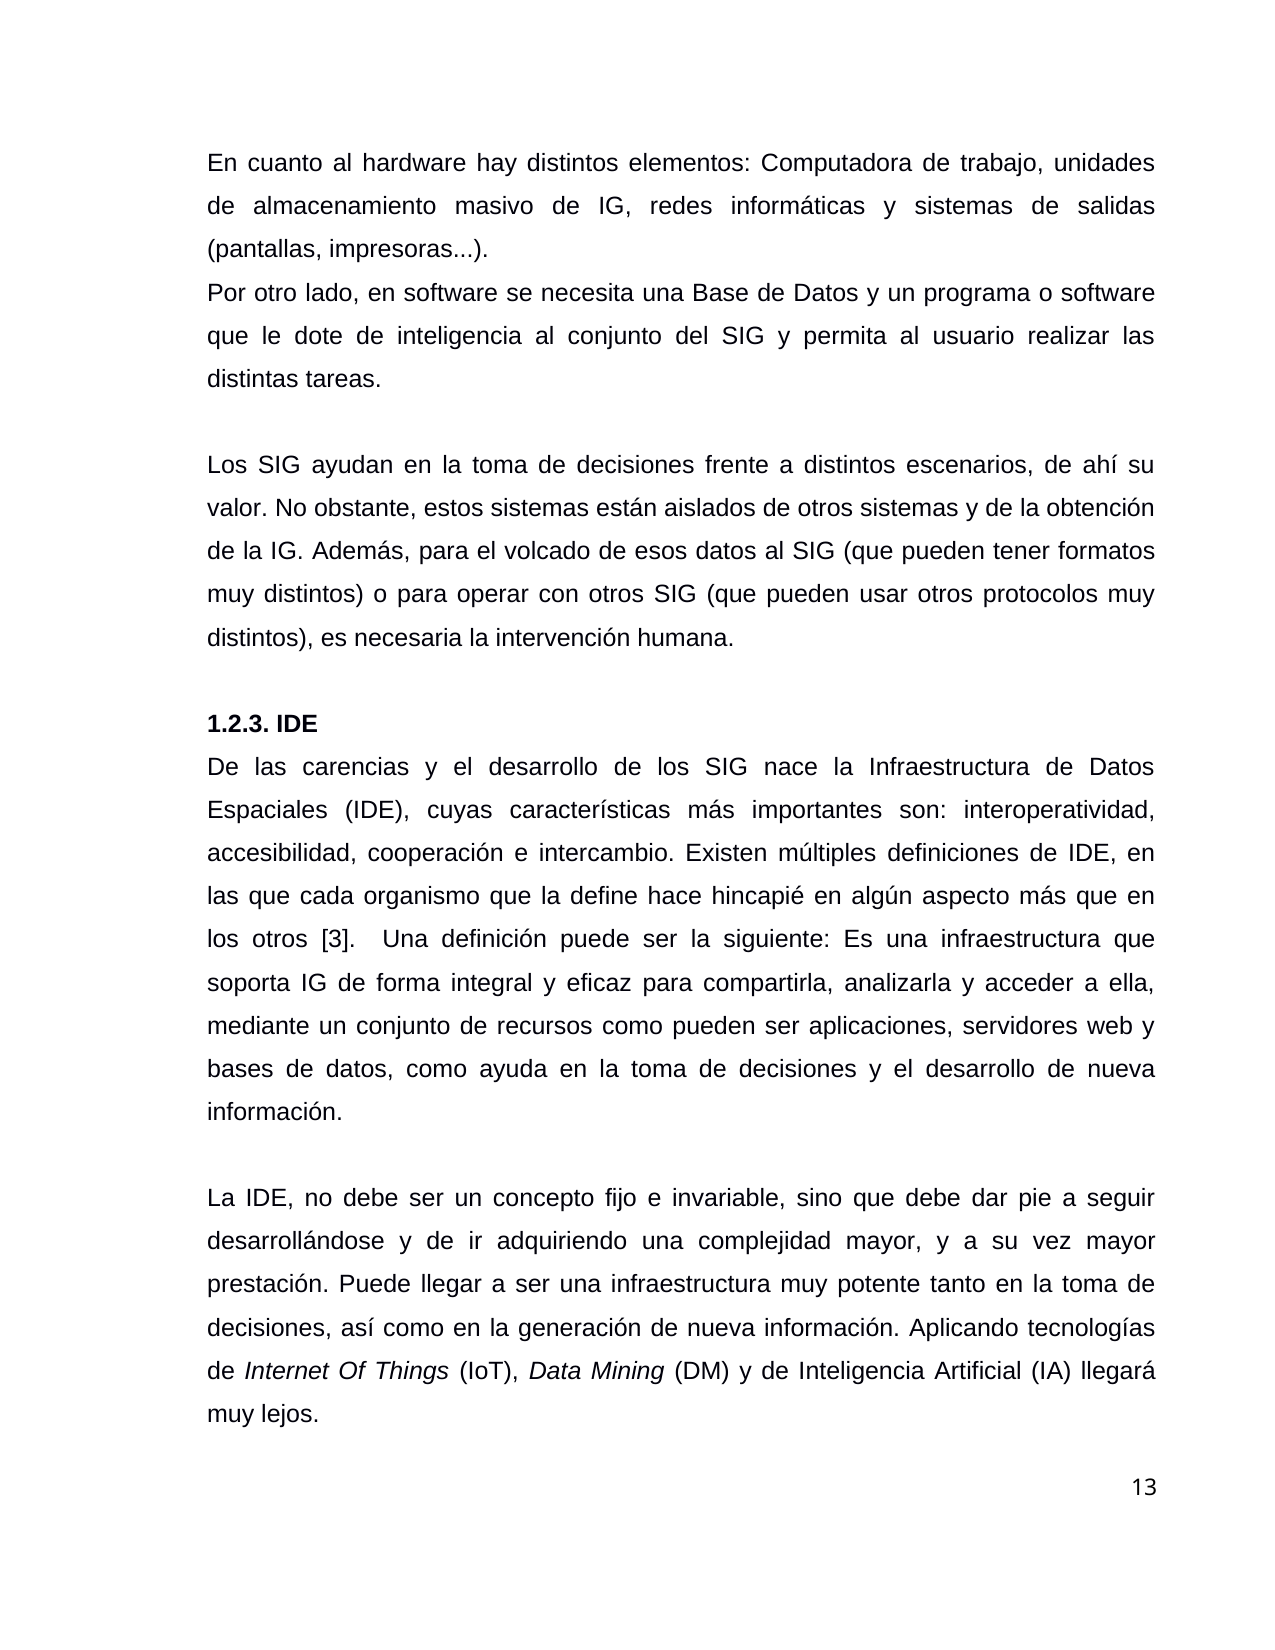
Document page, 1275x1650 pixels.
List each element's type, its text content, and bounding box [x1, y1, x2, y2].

text En cuanto al hardware hay distintos elementos: Computadora de trabajo, unidades de almacenamiento masivo de IG, redes informáticas y sistemas de salidas (pantallas, impresoras...). [207, 148, 1157, 263]
text 1.2.3. IDE [207, 709, 1157, 738]
text Por otro lado, en software se necesita una Base de Datos y un programa o software que le dote de inteligencia al conjunto del SIG y permita al usuario realizar las distintas tareas. [207, 278, 1157, 393]
text De las carencias y el desarrollo de los SIG nace la Infraestructura de Datos Espaciales (IDE), cuyas características más importantes son: interoperatividad, accesibilidad, cooperación e intercambio. Existen múltiples definiciones de IDE, en las que cada organismo que la define hace hincapié en algún aspecto más que en los otros [3]. Una definición puede ser la siguiente: Es una infraestructura que soporta IG de forma integral y eficaz para compartirla, analizarla y acceder a ella, mediante un conjunto de recursos como pueden ser aplicaciones, servidores web y bases de datos, como ayuda en la toma de decisiones y el desarrollo de nueva información. [207, 752, 1157, 1126]
text La IDE, no debe ser un concepto fijo e invariable, sino que debe dar pie a seguir desarrollándose y de ir adquiriendo una complejidad mayor, y a su vez mayor prestación. Puede llegar a ser una infraestructura muy potente tanto en la toma de decisiones, así como en la generación de nueva información. Aplicando tecnologías de Internet Of Things (IoT), Data Mining (DM) y de Inteligencia Artificial (IA) llegará muy lejos. [207, 1183, 1157, 1428]
text Los SIG ayudan en la toma de decisiones frente a distintos escenarios, de ahí su valor. No obstante, estos sistemas están aislados de otros sistemas y de la obtención de la IG. Además, para el volcado de esos datos al SIG (que pueden tener formatos muy distintos) o para operar con otros SIG (que pueden usar otros protocolos muy distintos), es necesaria la intervención humana. [207, 450, 1157, 651]
